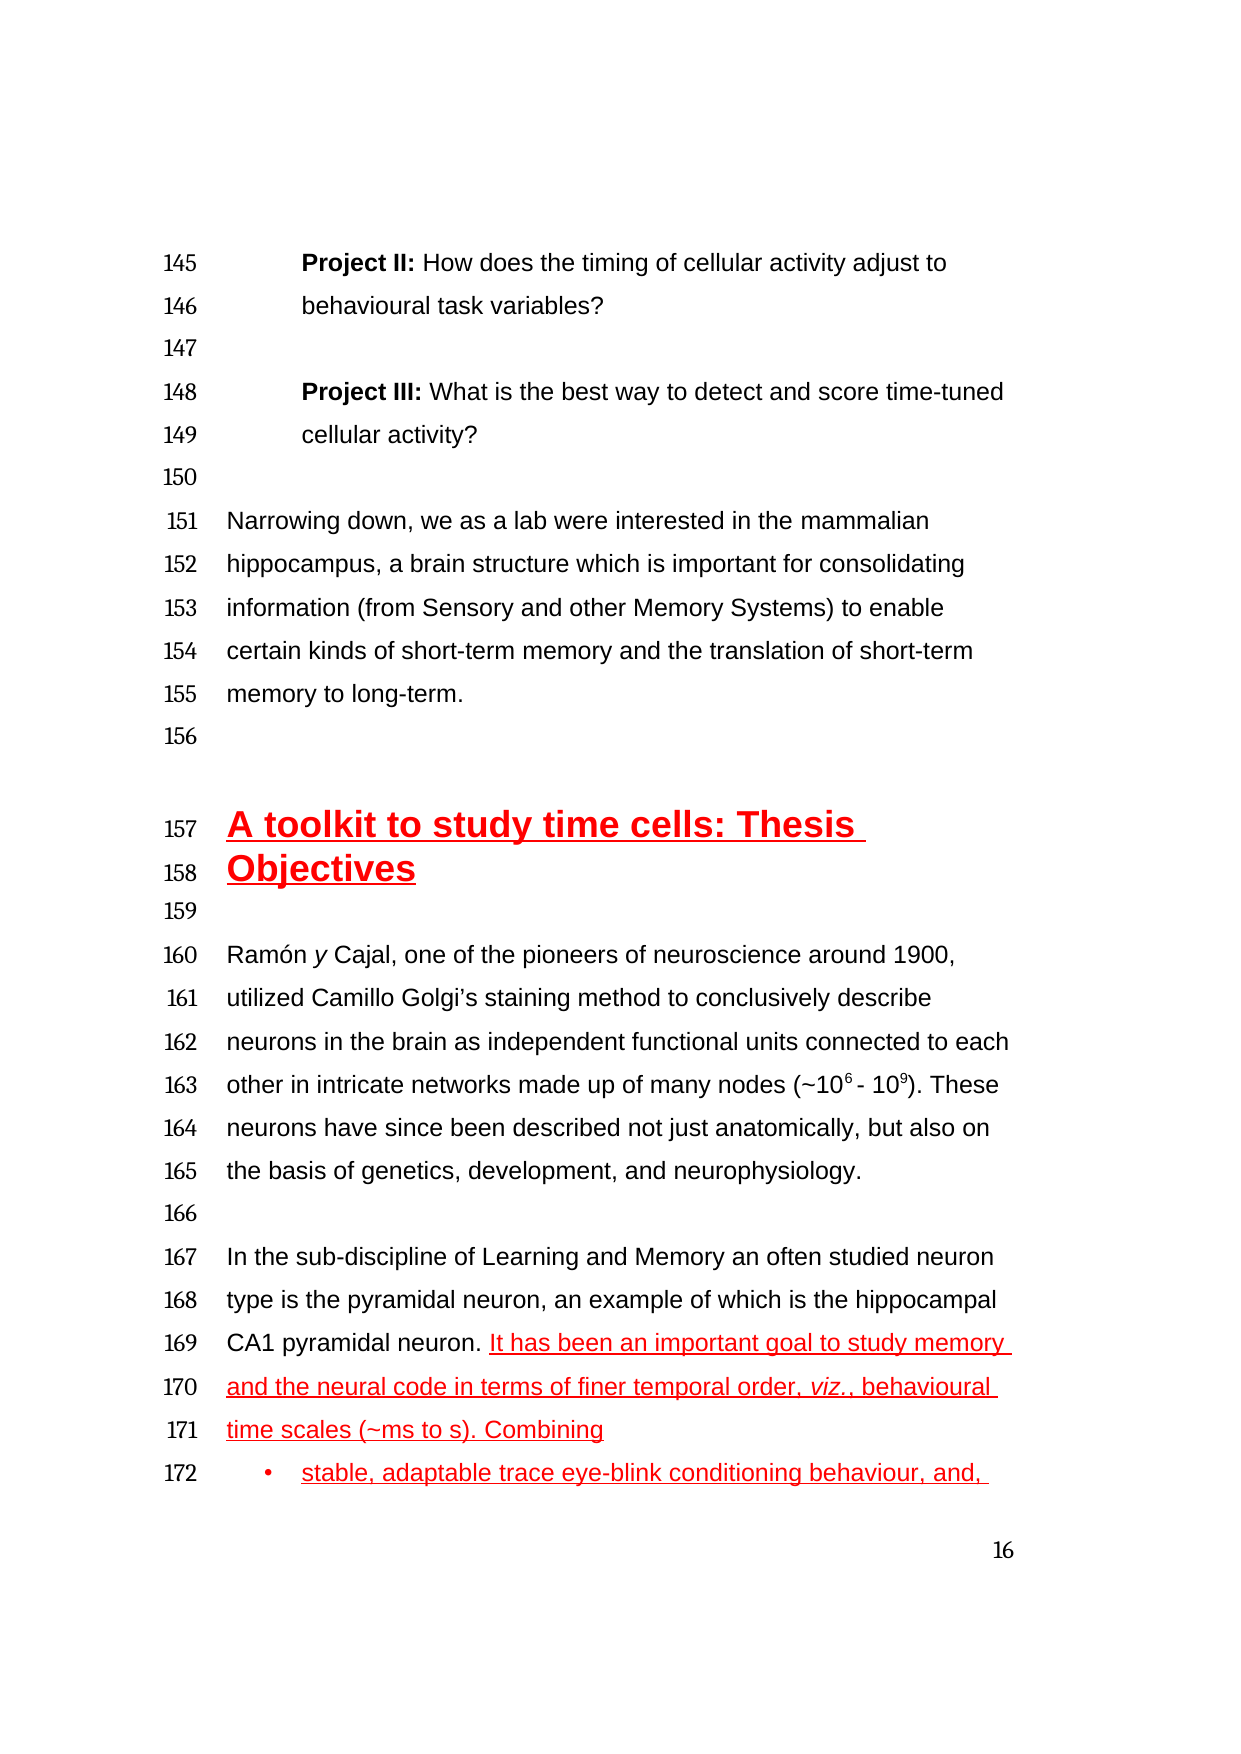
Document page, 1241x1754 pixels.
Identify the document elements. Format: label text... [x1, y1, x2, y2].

text Project III: What is the best way to detect and score time-tuned cellular activity? [301, 377, 1014, 449]
text Ramón y Cajal, one of the pioneers of neuroscience around 1900, utilized Camillo Golgi’s staining method to conclusively describe neurons in the brain as independent functional units connected to each other in intricate networks made up of many nodes (~106 - 109). These neurons have since been described not just anatomically, but also on the basis of genetics, development, and neurophysiology. [226, 940, 1014, 1185]
list stable, adaptable trace eye-blink conditioning behaviour, and, [264, 1458, 1014, 1487]
text Project II: How does the timing of cellular activity adjust to behavioural task variables? [301, 248, 1014, 319]
subtitle A toolkit to study time cells: Thesis Objectives [226, 803, 1014, 889]
text Narrowing down, we as a lab were interested in the mammalian hippocampus, a brain structure which is important for consolidating information (from Sensory and other Memory Systems) to enable certain kinds of short-term memory and the translation of short-term memory to long-term. [226, 506, 1014, 708]
text In the sub-discipline of Learning and Memory an often studied neuron type is the pyramidal neuron, an example of which is the hippocampal CA1 pyramidal neuron. It has been an important goal to study memory and the neural code in terms of finer temporal order, viz., behavioural time scales (~ms to s). Combining [226, 1242, 1014, 1443]
